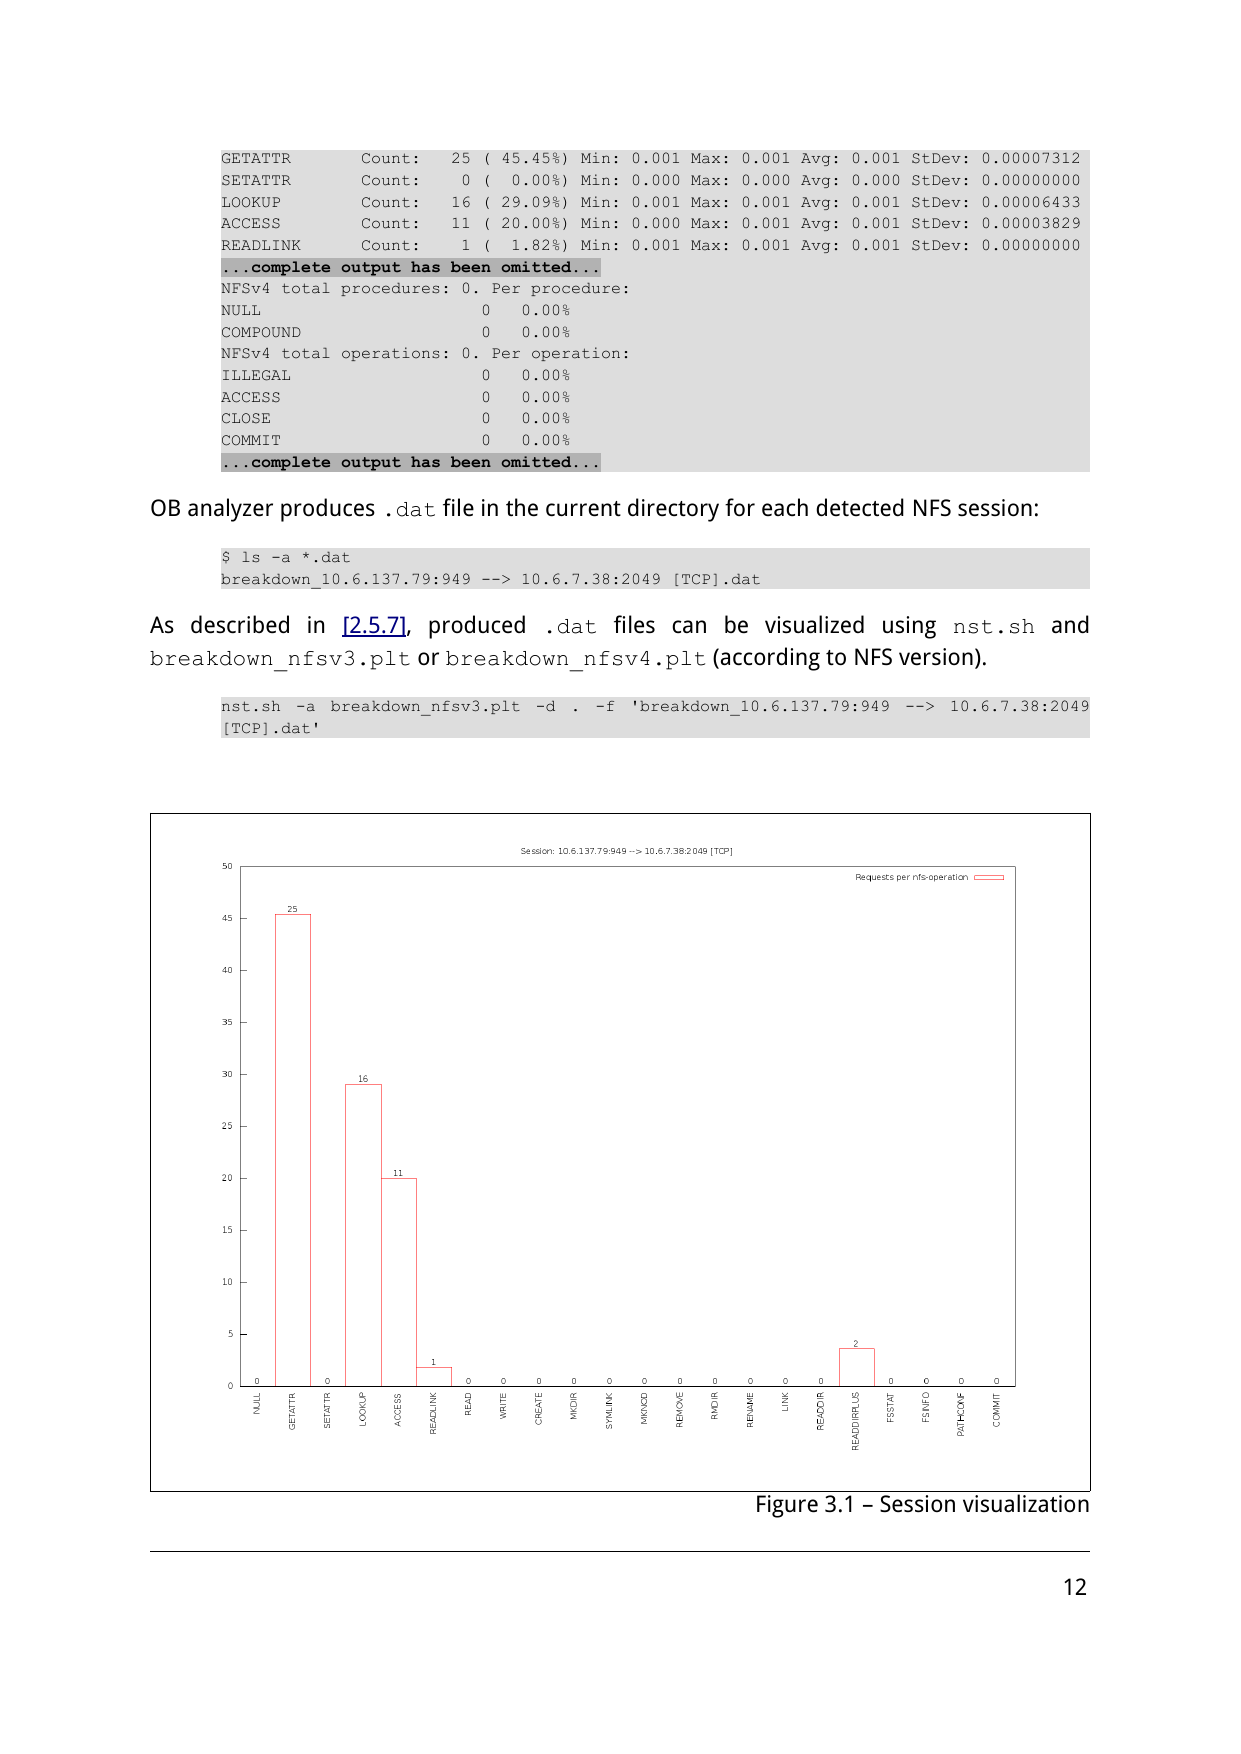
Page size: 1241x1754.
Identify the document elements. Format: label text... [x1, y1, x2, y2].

text ...complete output has been omitted... [221, 258, 1090, 277]
text ...complete output has been omitted... [221, 453, 1090, 472]
text ACCESS Count: 11 ( 20.00%) Min: 0.000 Max: 0.001 Avg: 0.001 StDev: 0.00003829 [221, 215, 1090, 234]
text nst.sh -a breakdown_nfsv3.plt -d . -f 'breakdown_10.6.137.79:949 --> 10.6.7.38:2049 [TCP].dat' [221, 697, 1090, 738]
text CLOSE 0 0.00% [221, 410, 1090, 429]
text OB analyzer produces .dat file in the current directory for each detected NFS session: [150, 496, 1090, 524]
text GETATTR Count: 25 ( 45.45%) Min: 0.001 Max: 0.001 Avg: 0.001 StDev: 0.00007312 [221, 150, 1090, 169]
text COMPOUND 0 0.00% [221, 323, 1090, 342]
text ILLEGAL 0 0.00% [221, 367, 1090, 386]
picture [209, 838, 1032, 1455]
text LOOKUP Count: 16 ( 29.09%) Min: 0.001 Max: 0.001 Avg: 0.001 StDev: 0.00006433 [221, 193, 1090, 212]
text As described in [2.5.7], produced .dat files can be visualized using nst.sh and breakdown_nfsv3.plt or breakdown_nfsv4.plt (according to NFS version). [150, 612, 1090, 673]
table_header [151, 1455, 1090, 1491]
text ACCESS 0 0.00% [221, 388, 1090, 407]
text NFSv4 total procedures: 0. Per procedure: [221, 280, 1090, 299]
text COMMIT 0 0.00% [221, 432, 1090, 451]
text SETATTR Count: 0 ( 0.00%) Min: 0.000 Max: 0.000 Avg: 0.000 StDev: 0.00000000 [221, 172, 1090, 191]
text NULL 0 0.00% [221, 302, 1090, 321]
text $ ls -a *.dat [221, 548, 1090, 567]
text NFSv4 total operations: 0. Per operation: [221, 345, 1090, 364]
table_header [151, 814, 1090, 1454]
table_cell Figure 3.1 – Session visualization [150, 1492, 1090, 1518]
text breakdown_10.6.137.79:949 --> 10.6.7.38:2049 [TCP].dat [221, 570, 1090, 589]
text READLINK Count: 1 ( 1.82%) Min: 0.001 Max: 0.001 Avg: 0.001 StDev: 0.00000000 [221, 237, 1090, 256]
